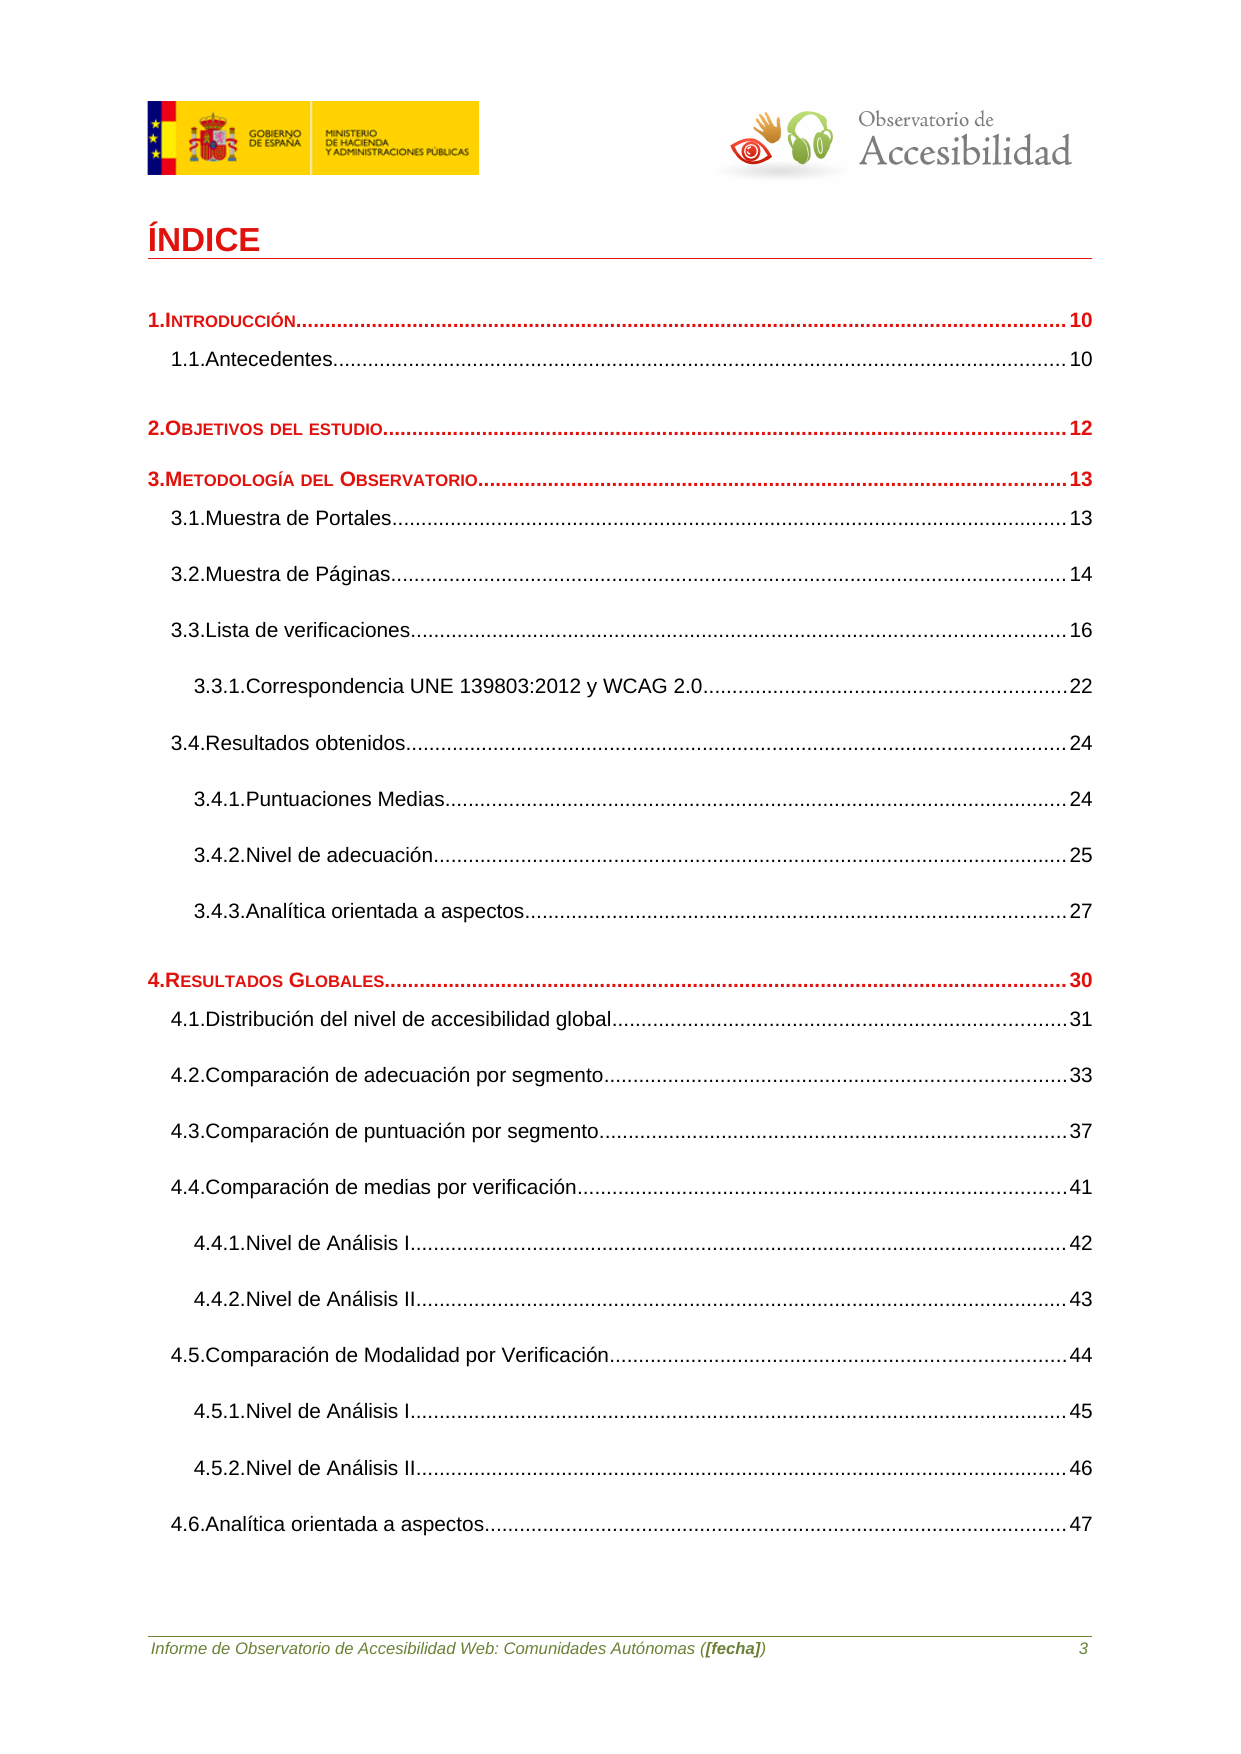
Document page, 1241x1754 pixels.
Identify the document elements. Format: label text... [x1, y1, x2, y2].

text 3.3.1.Correspondencia UNE 139803:2012 y WCAG 2.0 22 [193, 674, 1092, 698]
text 4.4.Comparación de medias por verificación 41 [171, 1175, 1092, 1199]
text 3.4.3.Analítica orientada a aspectos 27 [193, 899, 1092, 923]
text 4.3.Comparación de puntuación por segmento 37 [171, 1119, 1092, 1143]
text 4.5.1.Nivel de Análisis I 45 [193, 1399, 1092, 1423]
picture [710, 102, 1086, 185]
text 4.Resultados Globales 30 [148, 967, 1092, 991]
text 4.5.2.Nivel de Análisis II 46 [193, 1456, 1092, 1479]
text 3.4.Resultados obtenidos 24 [171, 730, 1092, 754]
text 4.4.2.Nivel de Análisis II 43 [193, 1287, 1092, 1311]
text Índice [148, 220, 1092, 258]
text 1.Introducción 10 [148, 308, 1092, 332]
text 1.1.Antecedentes 10 [171, 347, 1092, 371]
text 2.Objetivos del estudio 12 [148, 416, 1092, 439]
text 4.6.Analítica orientada a aspectos 47 [171, 1512, 1092, 1536]
text 3.4.1.Puntuaciones Medias 24 [193, 787, 1092, 811]
text 3.Metodología del Observatorio 13 [148, 467, 1092, 491]
text 4.1.Distribución del nivel de accesibilidad global 31 [171, 1006, 1092, 1030]
text 3.1.Muestra de Portales 13 [171, 506, 1092, 530]
text 3.3.Lista de verificaciones 16 [171, 618, 1092, 642]
text 3.2.Muestra de Páginas 14 [171, 562, 1092, 586]
text 4.2.Comparación de adecuación por segmento 33 [171, 1062, 1092, 1086]
picture [147, 101, 479, 175]
text 4.5.Comparación de Modalidad por Verificación 44 [171, 1343, 1092, 1367]
text 3.4.2.Nivel de adecuación 25 [193, 843, 1092, 867]
text 4.4.1.Nivel de Análisis I 42 [193, 1231, 1092, 1255]
